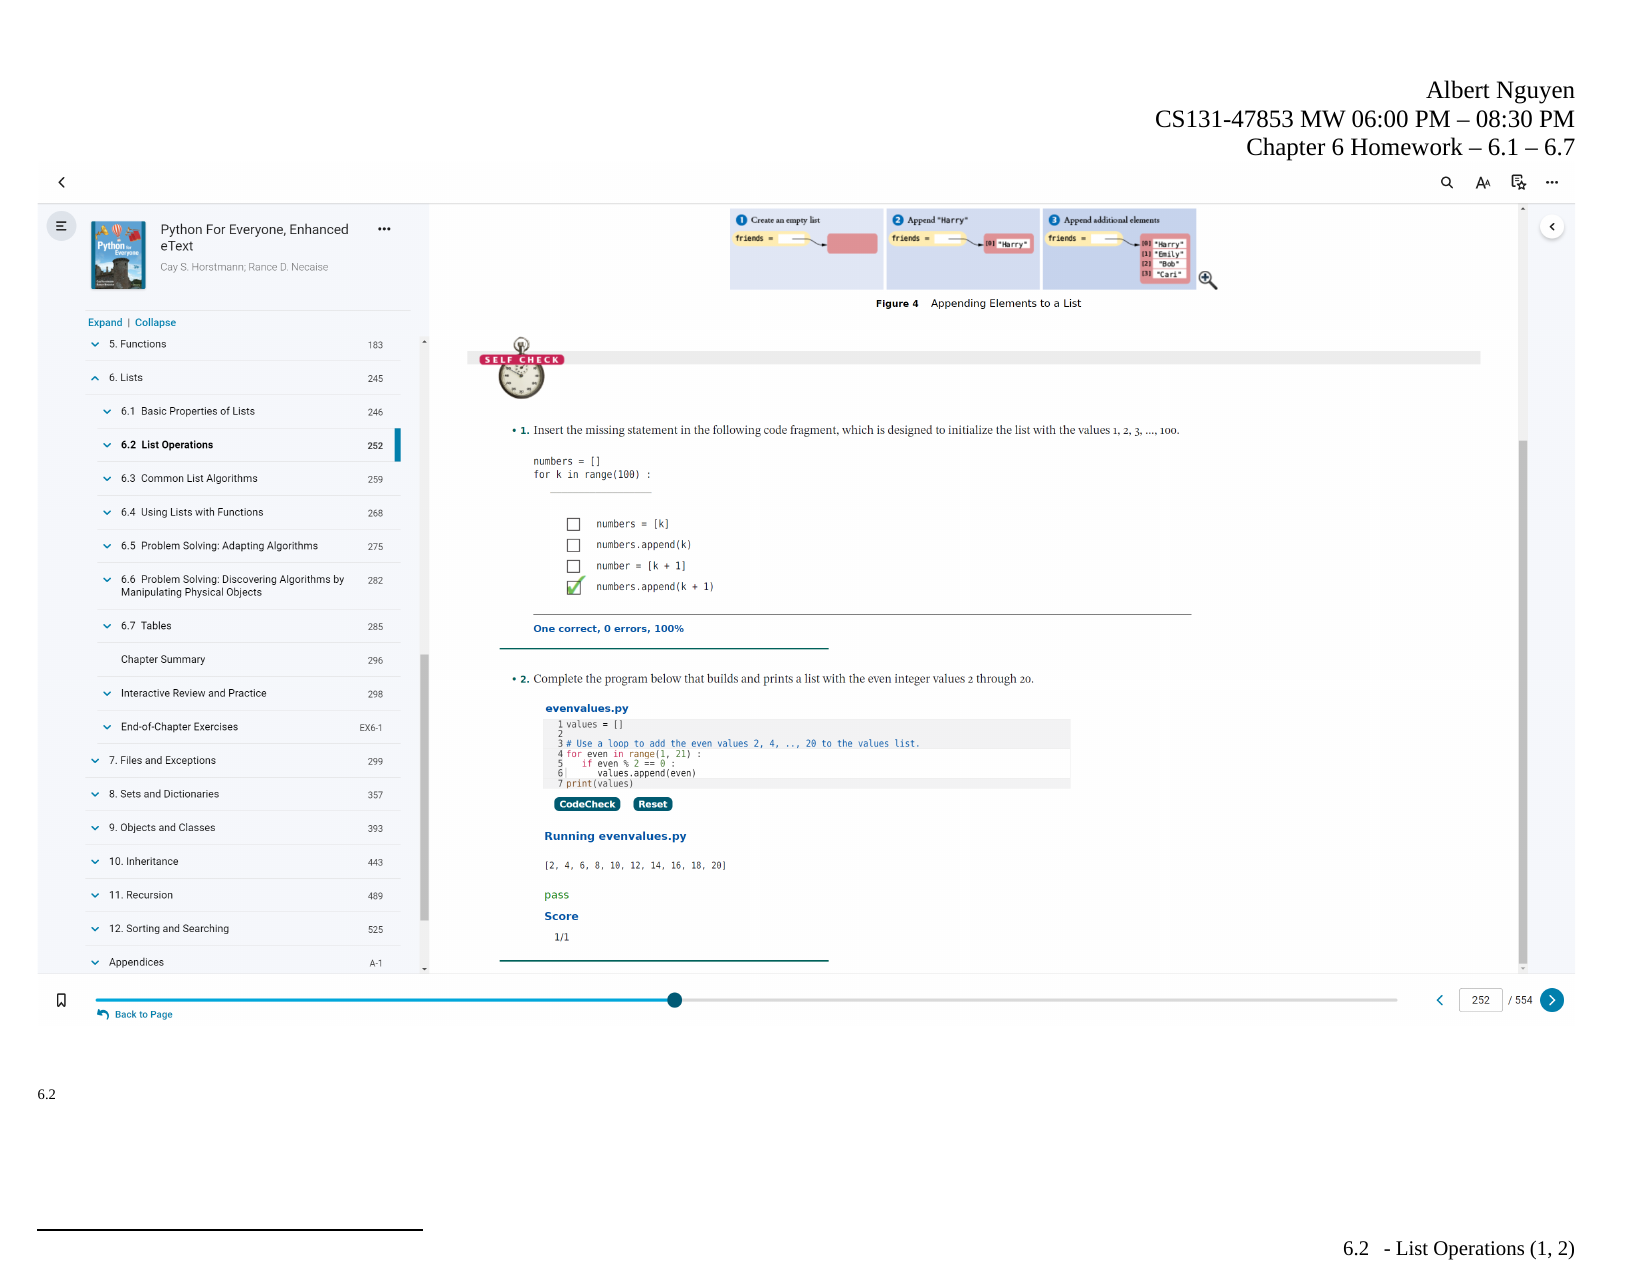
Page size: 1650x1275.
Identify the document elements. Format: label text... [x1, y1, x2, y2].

picture [37, 161, 1575, 997]
text - List Operations (1, 2) [37, 1236, 1575, 1260]
